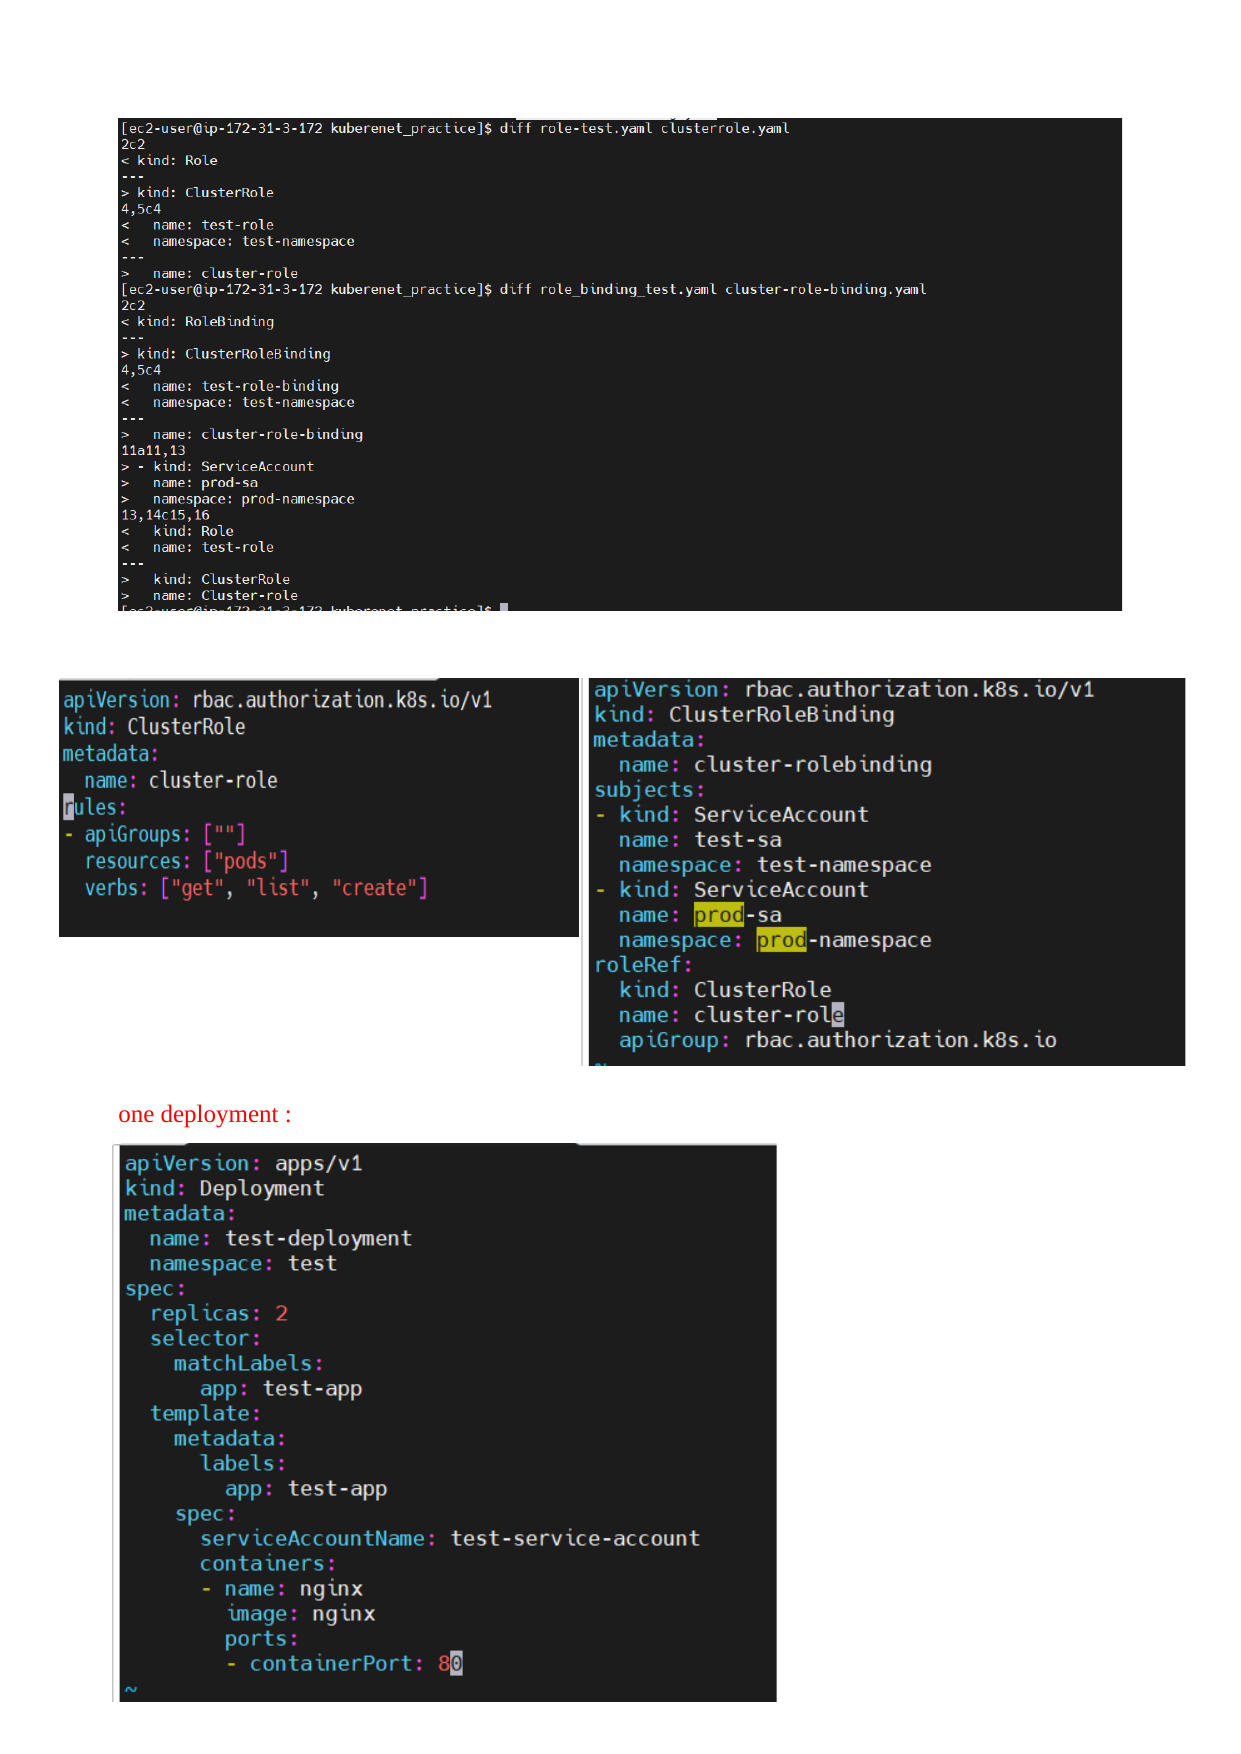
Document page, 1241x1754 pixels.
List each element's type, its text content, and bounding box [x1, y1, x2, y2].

picture [111, 1143, 777, 1702]
text one deployment : [118, 1099, 1122, 1157]
picture [59, 678, 1186, 1066]
picture [118, 118, 1123, 611]
